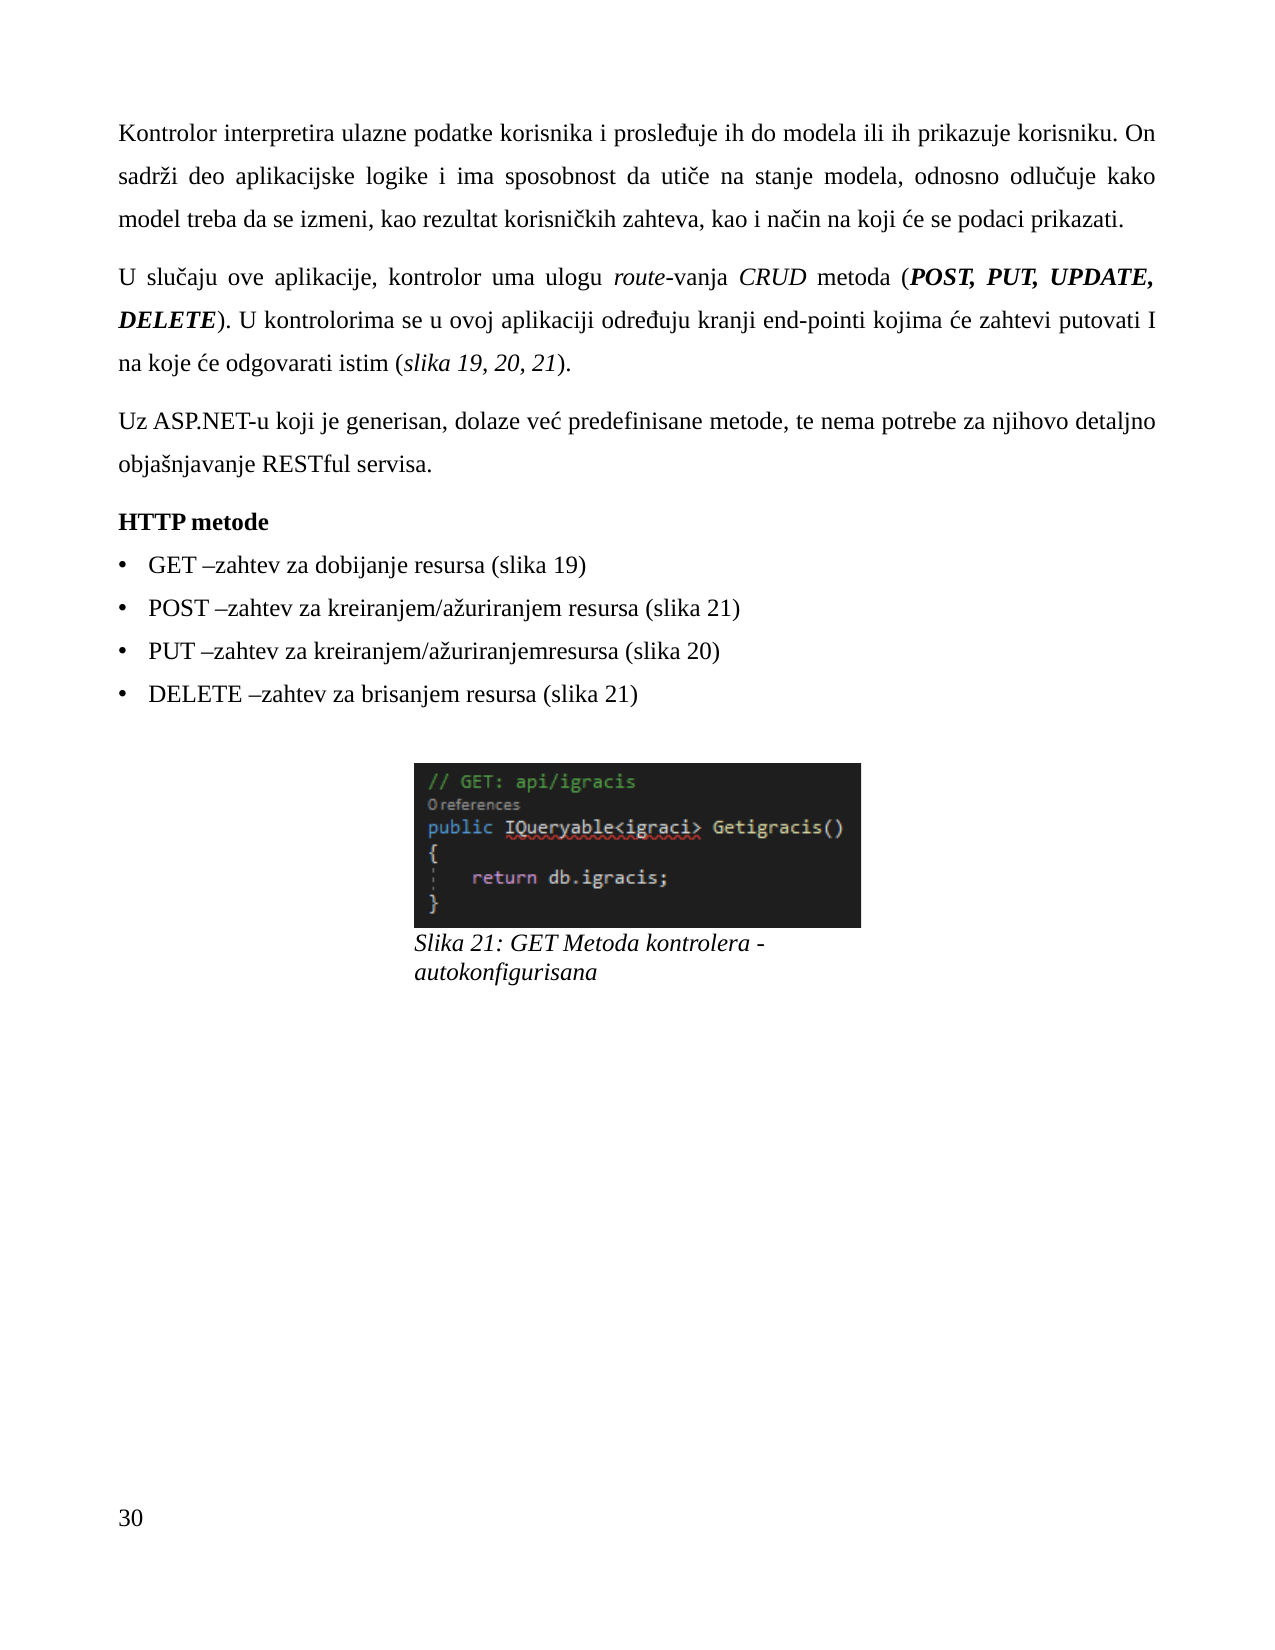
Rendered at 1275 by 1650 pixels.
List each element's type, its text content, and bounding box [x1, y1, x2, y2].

list POST –zahtev za kreiranjem/ažuriranjem resursa (slika 21) [118, 593, 1157, 622]
text Kontrolor interpretira ulazne podatke korisnika i prosleđuje ih do modela ili ih prikazuje korisniku. On sadrži deo aplikacijske logike i ima sposobnost da utiče na stanje modela, odnosno odlučuje kako model treba da se izmeni, kao rezultat korisničkih zahteva, kao i način na koji će se podaci prikazati. [118, 118, 1157, 233]
list DELETE –zahtev za brisanjem resursa (slika 21) [118, 679, 1157, 708]
text HTTP metode [118, 507, 1157, 536]
list GET –zahtev za dobijanje resursa (slika 19) [118, 550, 1157, 579]
text Uz ASP.NET-u koji je generisan, dolaze već predefinisane metode, te nema potrebe za njihovo detaljno objašnjavanje RESTful servisa. [118, 406, 1157, 478]
picture [414, 763, 862, 928]
list PUT –zahtev za kreiranjem/ažuriranjemresursa (slika 20) [118, 636, 1157, 665]
text Slika 21: GET Metoda kontrolera - autokonfigurisana [414, 928, 861, 985]
text U slučaju ove aplikacije, kontrolor uma ulogu route-vanja CRUD metoda (POST, PUT, UPDATE, DELETE). U kontrolorima se u ovoj aplikaciji određuju kranji end-pointi kojima će zahtevi putovati I na koje će odgovarati istim (slika 19, 20, 21). [118, 262, 1157, 377]
